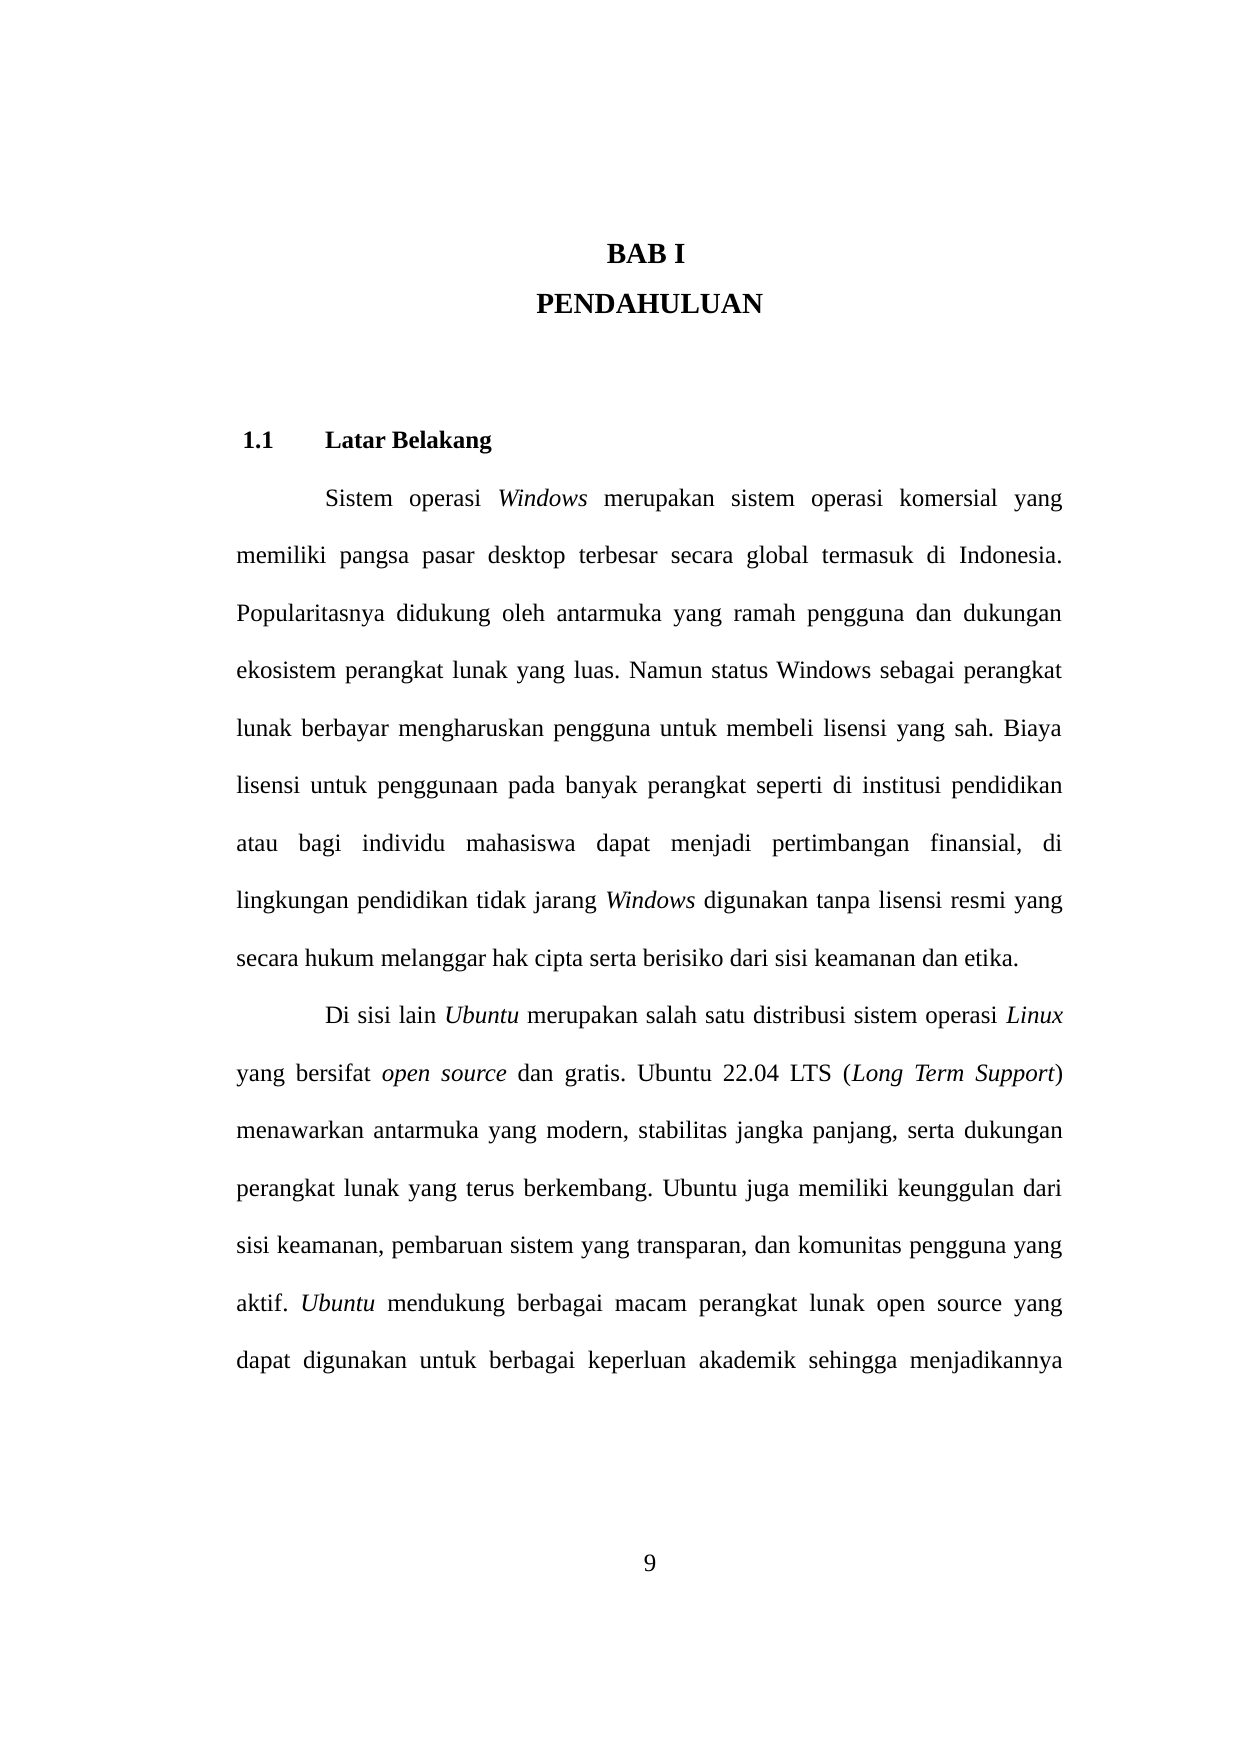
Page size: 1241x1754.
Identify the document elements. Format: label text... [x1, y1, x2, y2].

text Di sisi lain Ubuntu merupakan salah satu distribusi sistem operasi Linux yang bersifat open source dan gratis. Ubuntu 22.04 LTS (Long Term Support) menawarkan antarmuka yang modern, stabilitas jangka panjang, serta dukungan perangkat lunak yang terus berkembang. Ubuntu juga memiliki keunggulan dari sisi keamanan, pembaruan sistem yang transparan, dan komunitas pengguna yang aktif. Ubuntu mendukung berbagai macam perangkat lunak open source yang dapat digunakan untuk berbagai keperluan akademik sehingga menjadikannya [236, 1000, 1063, 1374]
text Sistem operasi Windows merupakan sistem operasi komersial yang memiliki pangsa pasar desktop terbesar secara global termasuk di Indonesia. Popularitasnya didukung oleh antarmuka yang ramah pengguna dan dukungan ekosistem perangkat lunak yang luas. Namun status Windows sebagai perangkat lunak berbayar mengharuskan pengguna untuk membeli lisensi yang sah. Biaya lisensi untuk penggunaan pada banyak perangkat seperti di institusi pendidikan atau bagi individu mahasiswa dapat menjadi pertimbangan finansial, di lingkungan pendidikan tidak jarang Windows digunakan tanpa lisensi resmi yang secara hukum melanggar hak cipta serta berisiko dari sisi keamanan dan etika. [236, 483, 1063, 972]
subtitle Latar Belakang [236, 425, 1063, 454]
subtitle PENDAHULUAN [236, 236, 1063, 320]
